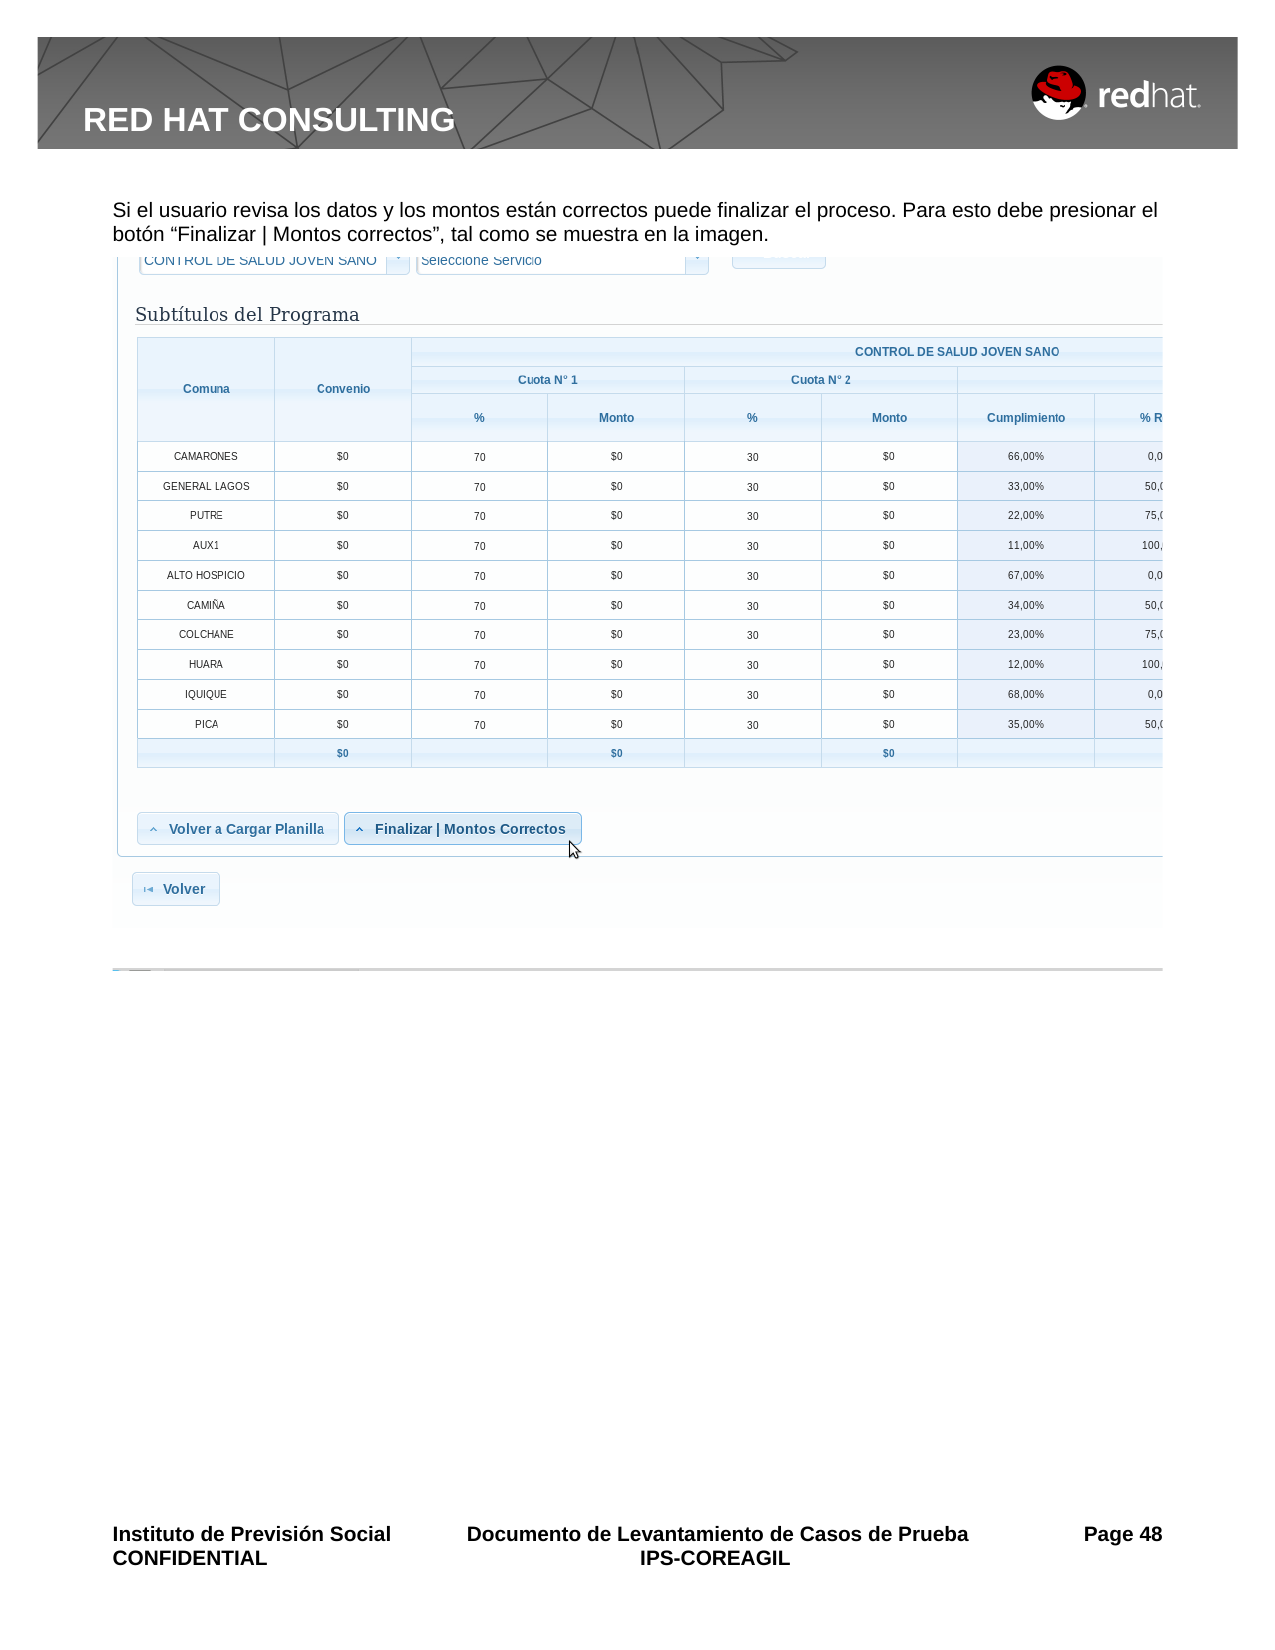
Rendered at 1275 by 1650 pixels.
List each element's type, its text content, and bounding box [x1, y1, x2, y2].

text Si el usuario revisa los datos y los montos están correctos puede finalizar el proceso. Para esto debe presionar el botón “Finalizar | Montos correctos”, tal como se muestra en la imagen. [112, 197, 1162, 245]
picture [112, 257, 1163, 971]
picture [37, 37, 1238, 149]
